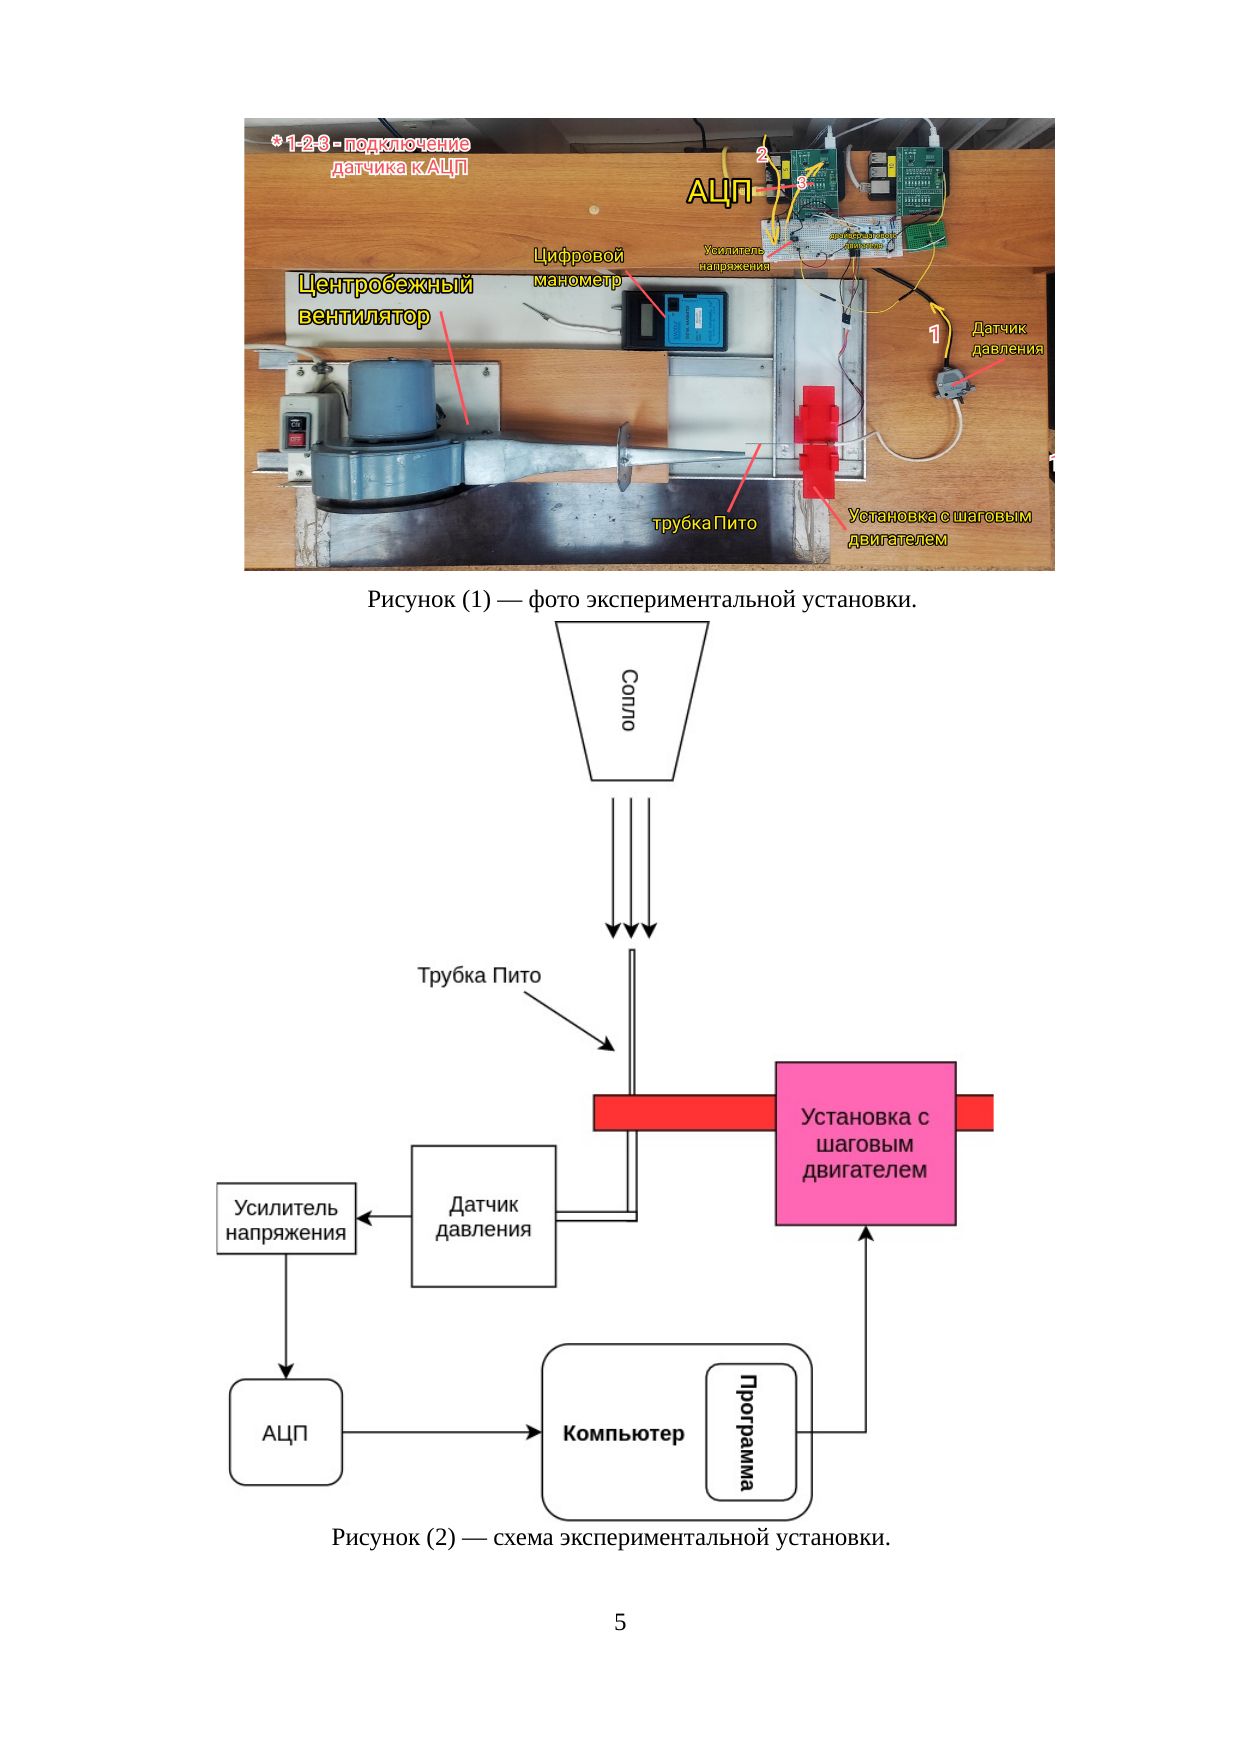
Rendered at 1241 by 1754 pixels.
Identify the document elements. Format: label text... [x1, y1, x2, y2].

text Рисунок (2) — схема экспериментальной установки. [130, 618, 1093, 1551]
picture [244, 118, 1055, 571]
picture [216, 621, 994, 1523]
text Рисунок (1) — фото экспериментальной установки. [130, 584, 1093, 613]
